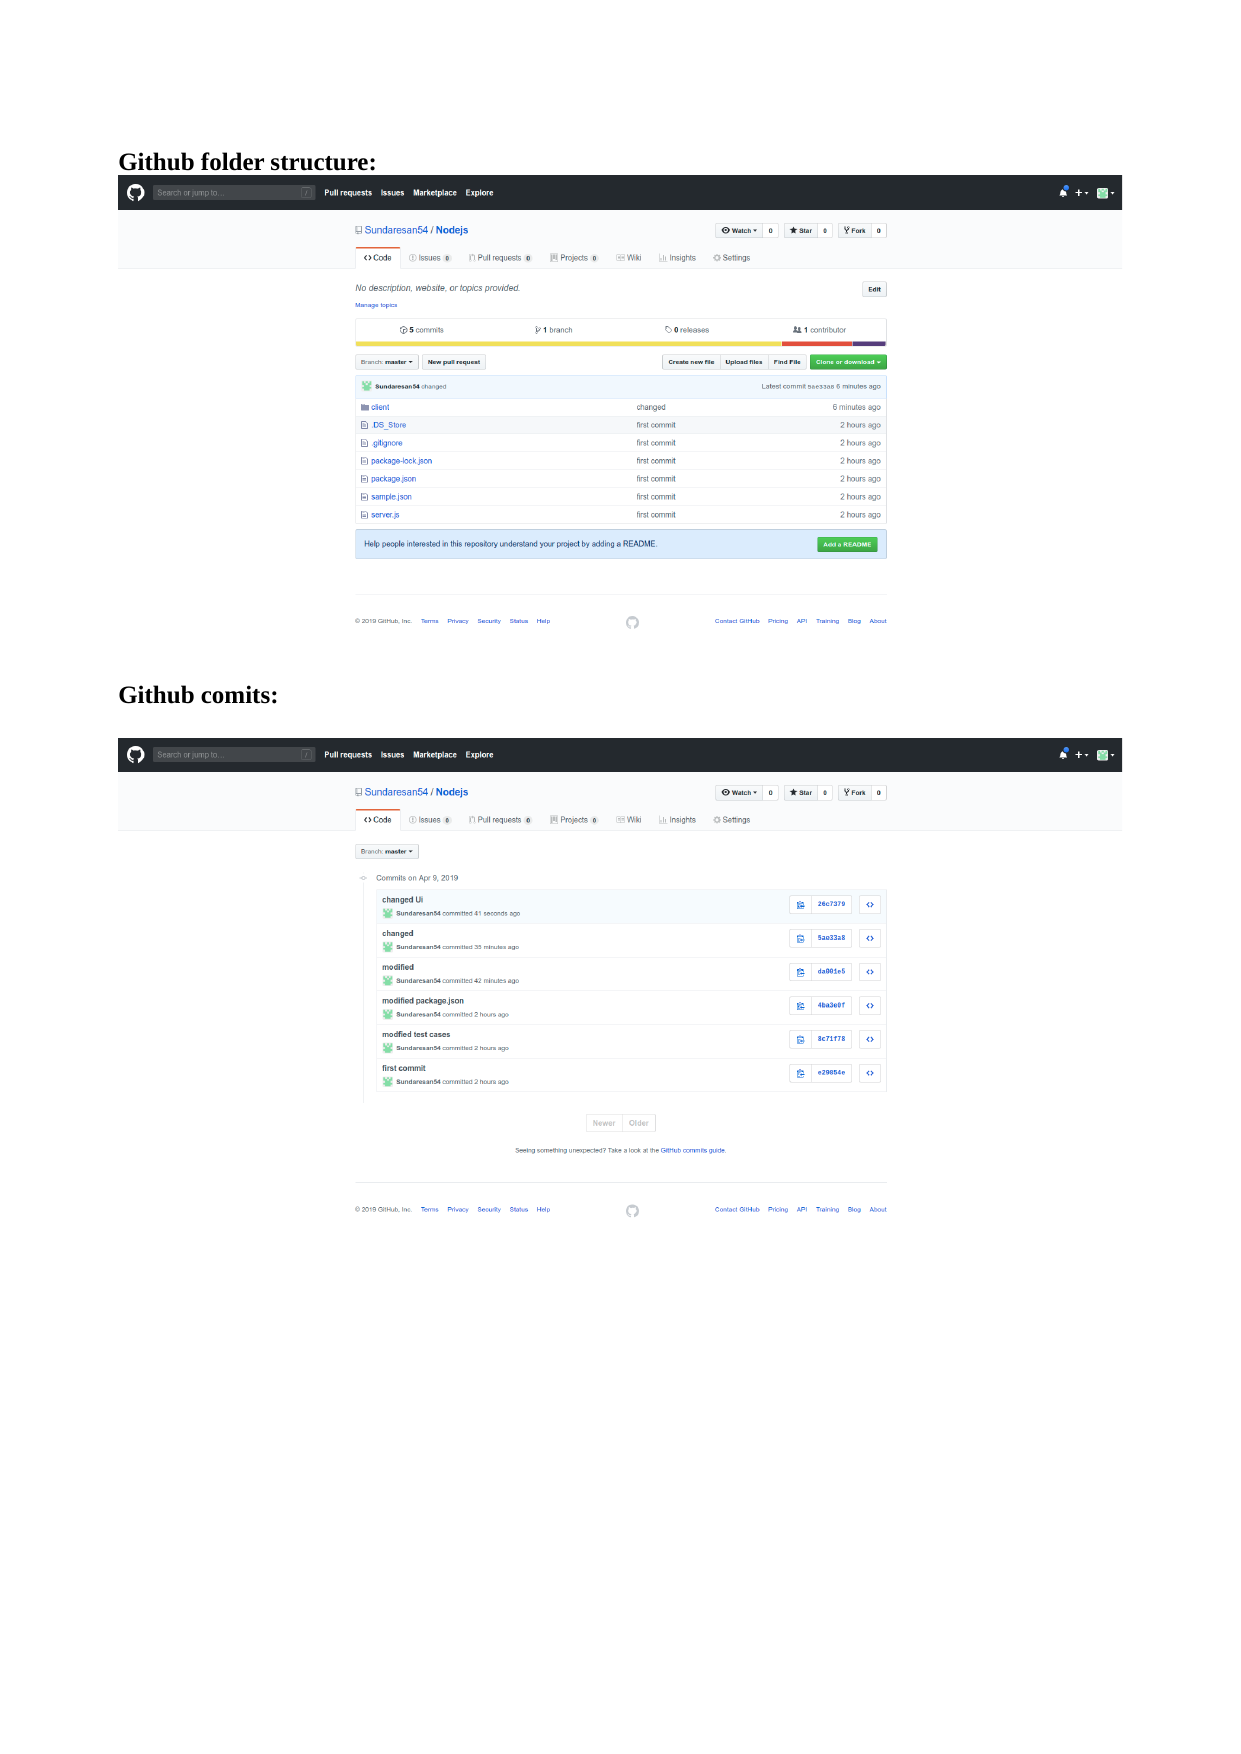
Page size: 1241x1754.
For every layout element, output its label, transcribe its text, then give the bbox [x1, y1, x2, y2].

text Github comits: [118, 681, 1122, 709]
text Github folder structure: [118, 147, 1122, 175]
picture [118, 175, 1123, 681]
picture [118, 738, 1123, 1245]
